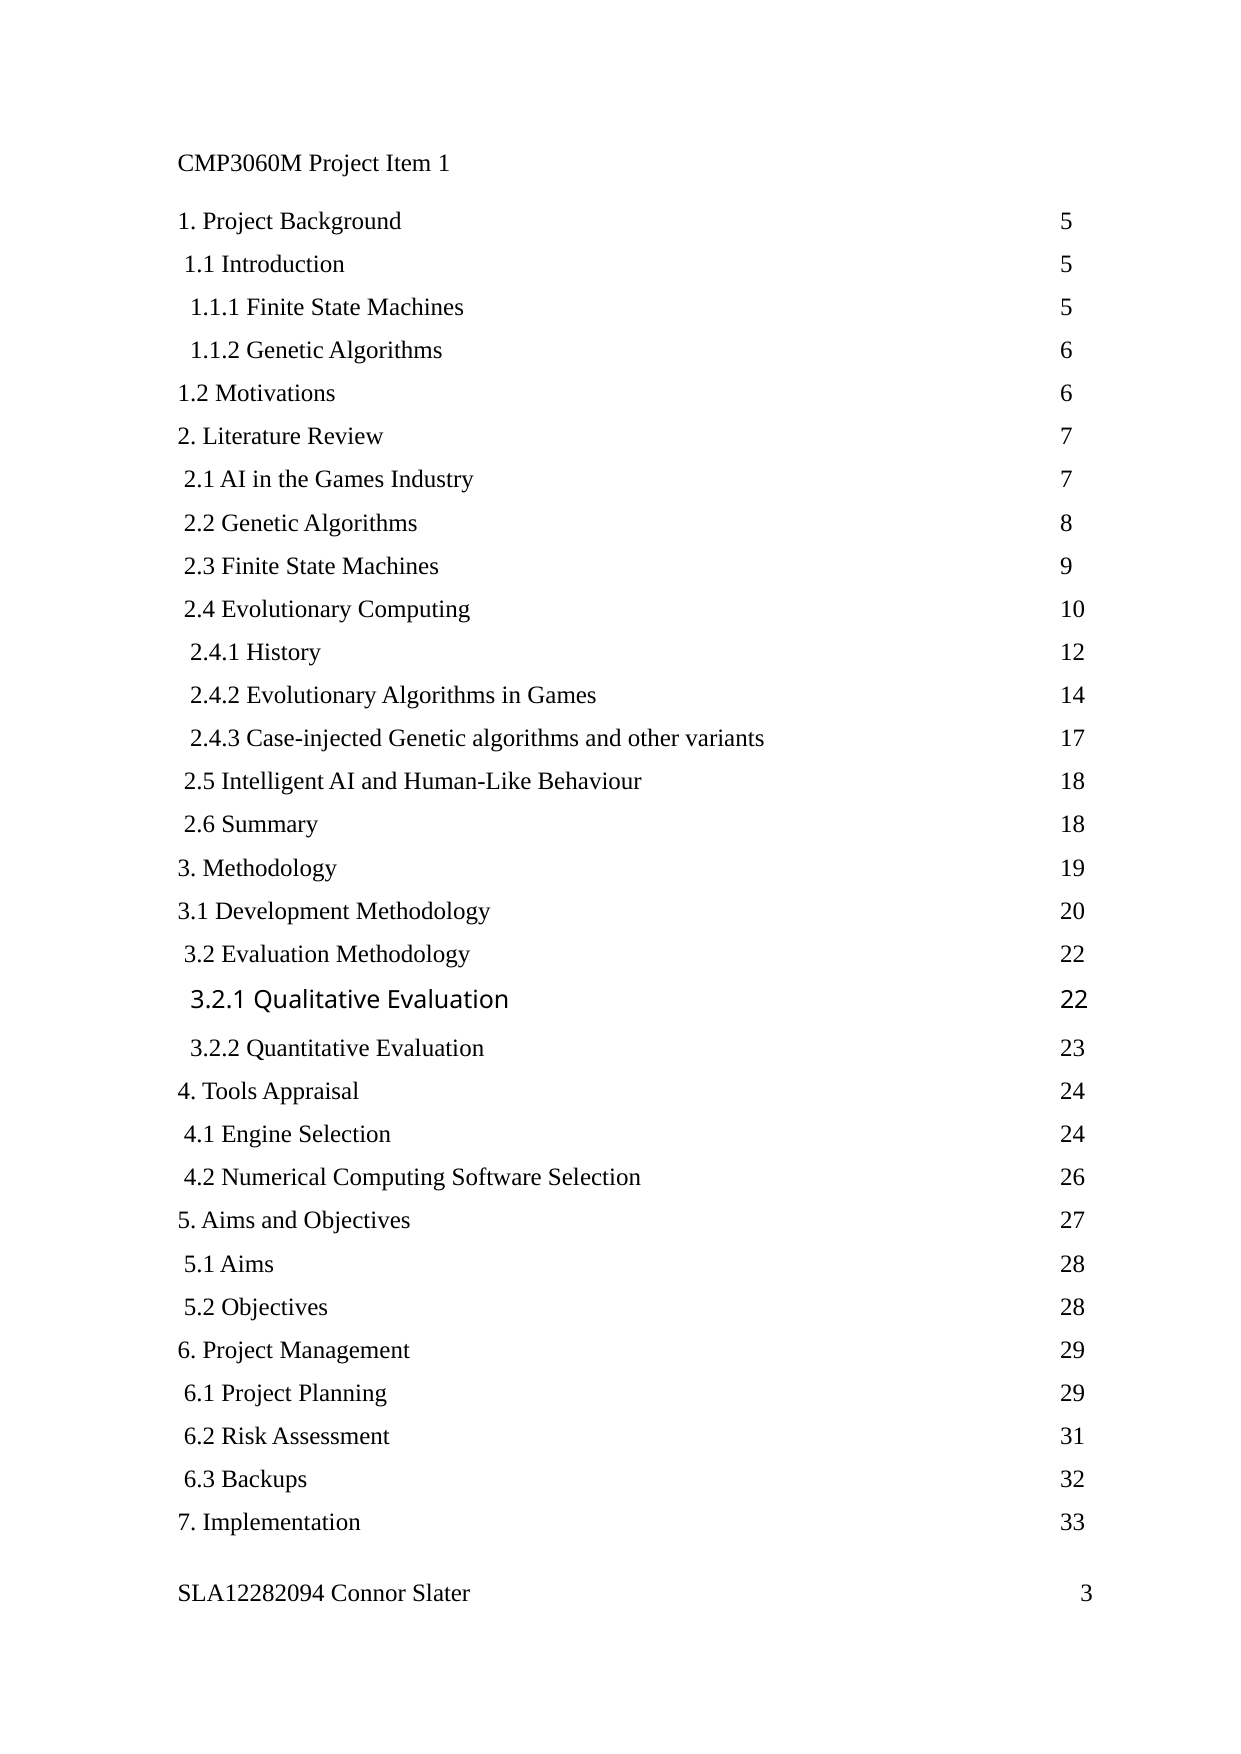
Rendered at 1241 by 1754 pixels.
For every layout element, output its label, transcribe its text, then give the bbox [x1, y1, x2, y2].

text 2.4.1 History 12 [177, 637, 1093, 666]
text 2.2 Genetic Algorithms 8 [177, 508, 1093, 536]
text 2.5 Intelligent AI and Human-Like Behaviour 18 [177, 766, 1093, 795]
text 2.6 Summary 18 [177, 809, 1093, 838]
text 3.1 Development Methodology 20 [177, 896, 1093, 924]
text 1.1.2 Genetic Algorithms 6 [177, 335, 1093, 364]
text 6.1 Project Planning 29 [177, 1378, 1093, 1407]
text 6. Project Management 29 [177, 1335, 1093, 1364]
text 3.2.1 Qualitative Evaluation 22 [177, 982, 1093, 1016]
text 2.3 Finite State Machines 9 [177, 551, 1093, 579]
text 5.1 Aims 28 [177, 1249, 1093, 1277]
text 2.4.2 Evolutionary Algorithms in Games 14 [177, 680, 1093, 709]
text 3. Methodology 19 [177, 853, 1093, 881]
text 5. Aims and Objectives 27 [177, 1206, 1093, 1234]
text 2.4 Evolutionary Computing 10 [177, 594, 1093, 623]
text 1.2 Motivations 6 [177, 378, 1093, 407]
text 4. Tools Appraisal 24 [177, 1076, 1093, 1105]
text 2. Literature Review 7 [177, 421, 1093, 450]
text 7. Implementation 33 [177, 1507, 1093, 1536]
text 4.1 Engine Selection 24 [177, 1119, 1093, 1148]
text 1.1.1 Finite State Machines 5 [177, 292, 1093, 321]
text 1. Project Background 5 [177, 206, 1093, 234]
text 3.2 Evaluation Methodology 22 [177, 939, 1093, 968]
text 6.2 Risk Assessment 31 [177, 1421, 1093, 1450]
text 1.1 Introduction 5 [177, 249, 1093, 278]
text 2.4.3 Case-injected Genetic algorithms and other variants 17 [177, 723, 1093, 752]
text 5.2 Objectives 28 [177, 1292, 1093, 1321]
text 3.2.2 Quantitative Evaluation 23 [177, 1033, 1093, 1062]
text 2.1 AI in the Games Industry 7 [177, 464, 1093, 493]
text 6.3 Backups 32 [177, 1464, 1093, 1493]
text 4.2 Numerical Computing Software Selection 26 [177, 1162, 1093, 1191]
